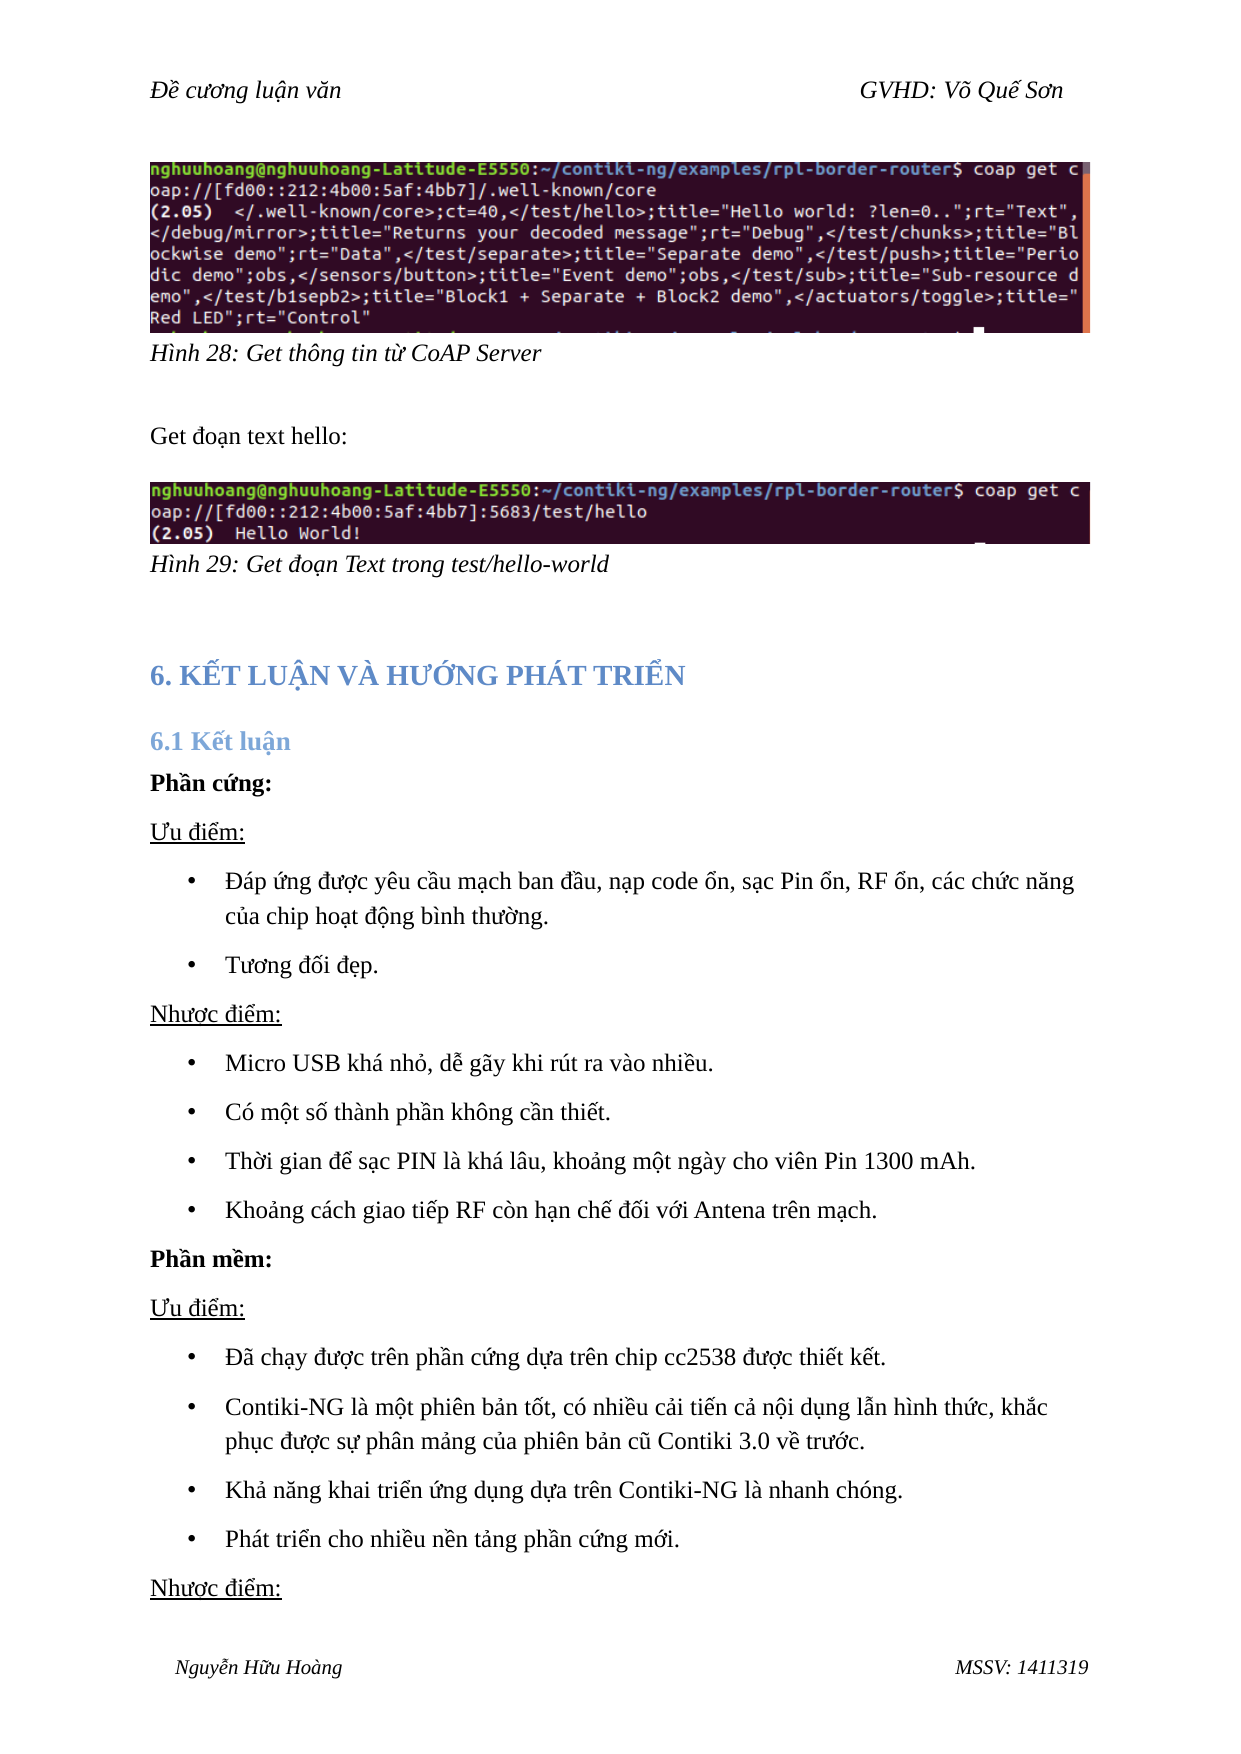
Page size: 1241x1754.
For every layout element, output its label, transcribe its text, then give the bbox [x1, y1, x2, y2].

list Đáp ứng được yêu cầu mạch ban đầu, nạp code ổn, sạc Pin ổn, RF ổn, các chức năng của chip hoạt động bình thường. [187, 866, 1090, 930]
text Hình 28: Get thông tin từ CoAP Server [150, 333, 1090, 367]
text Nhược điểm: [150, 999, 1090, 1028]
text Phần mềm: [150, 1244, 1090, 1273]
picture [150, 482, 1091, 544]
list Micro USB khá nhỏ, dễ gãy khi rút ra vào nhiều. [187, 1048, 1090, 1077]
list Có một số thành phần không cần thiết. [187, 1097, 1090, 1126]
text Ưu điểm: [150, 1293, 1090, 1322]
subtitle 6.1 Kết luận [150, 725, 1090, 756]
text Ưu điểm: [150, 817, 1090, 846]
list Contiki-NG là một phiên bản tốt, có nhiều cải tiến cả nội dụng lẫn hình thức, khắc phục được sự phân mảng của phiên bản cũ Contiki 3.0 về trước. [187, 1392, 1090, 1455]
text Get đoạn text hello: [150, 421, 1090, 450]
list Khoảng cách giao tiếp RF còn hạn chế đối với Antena trên mạch. [187, 1195, 1090, 1224]
list Khả năng khai triển ứng dụng dựa trên Contiki-NG là nhanh chóng. [187, 1475, 1090, 1504]
picture [150, 162, 1091, 333]
text Nhược điểm: [150, 1573, 1090, 1602]
list Thời gian để sạc PIN là khá lâu, khoảng một ngày cho viên Pin 1300 mAh. [187, 1146, 1090, 1175]
list Phát triển cho nhiều nền tảng phần cứng mới. [187, 1524, 1090, 1553]
subtitle 6. KẾT LUẬN VÀ HƯỚNG PHÁT TRIỂN [150, 658, 1090, 691]
text Hình 29: Get đoạn Text trong test/hello-world [150, 544, 1090, 578]
list Tương đối đẹp. [187, 950, 1090, 979]
text Phần cứng: [150, 768, 1090, 797]
list Đã chạy được trên phần cứng dựa trên chip cc2538 được thiết kết. [187, 1342, 1090, 1371]
